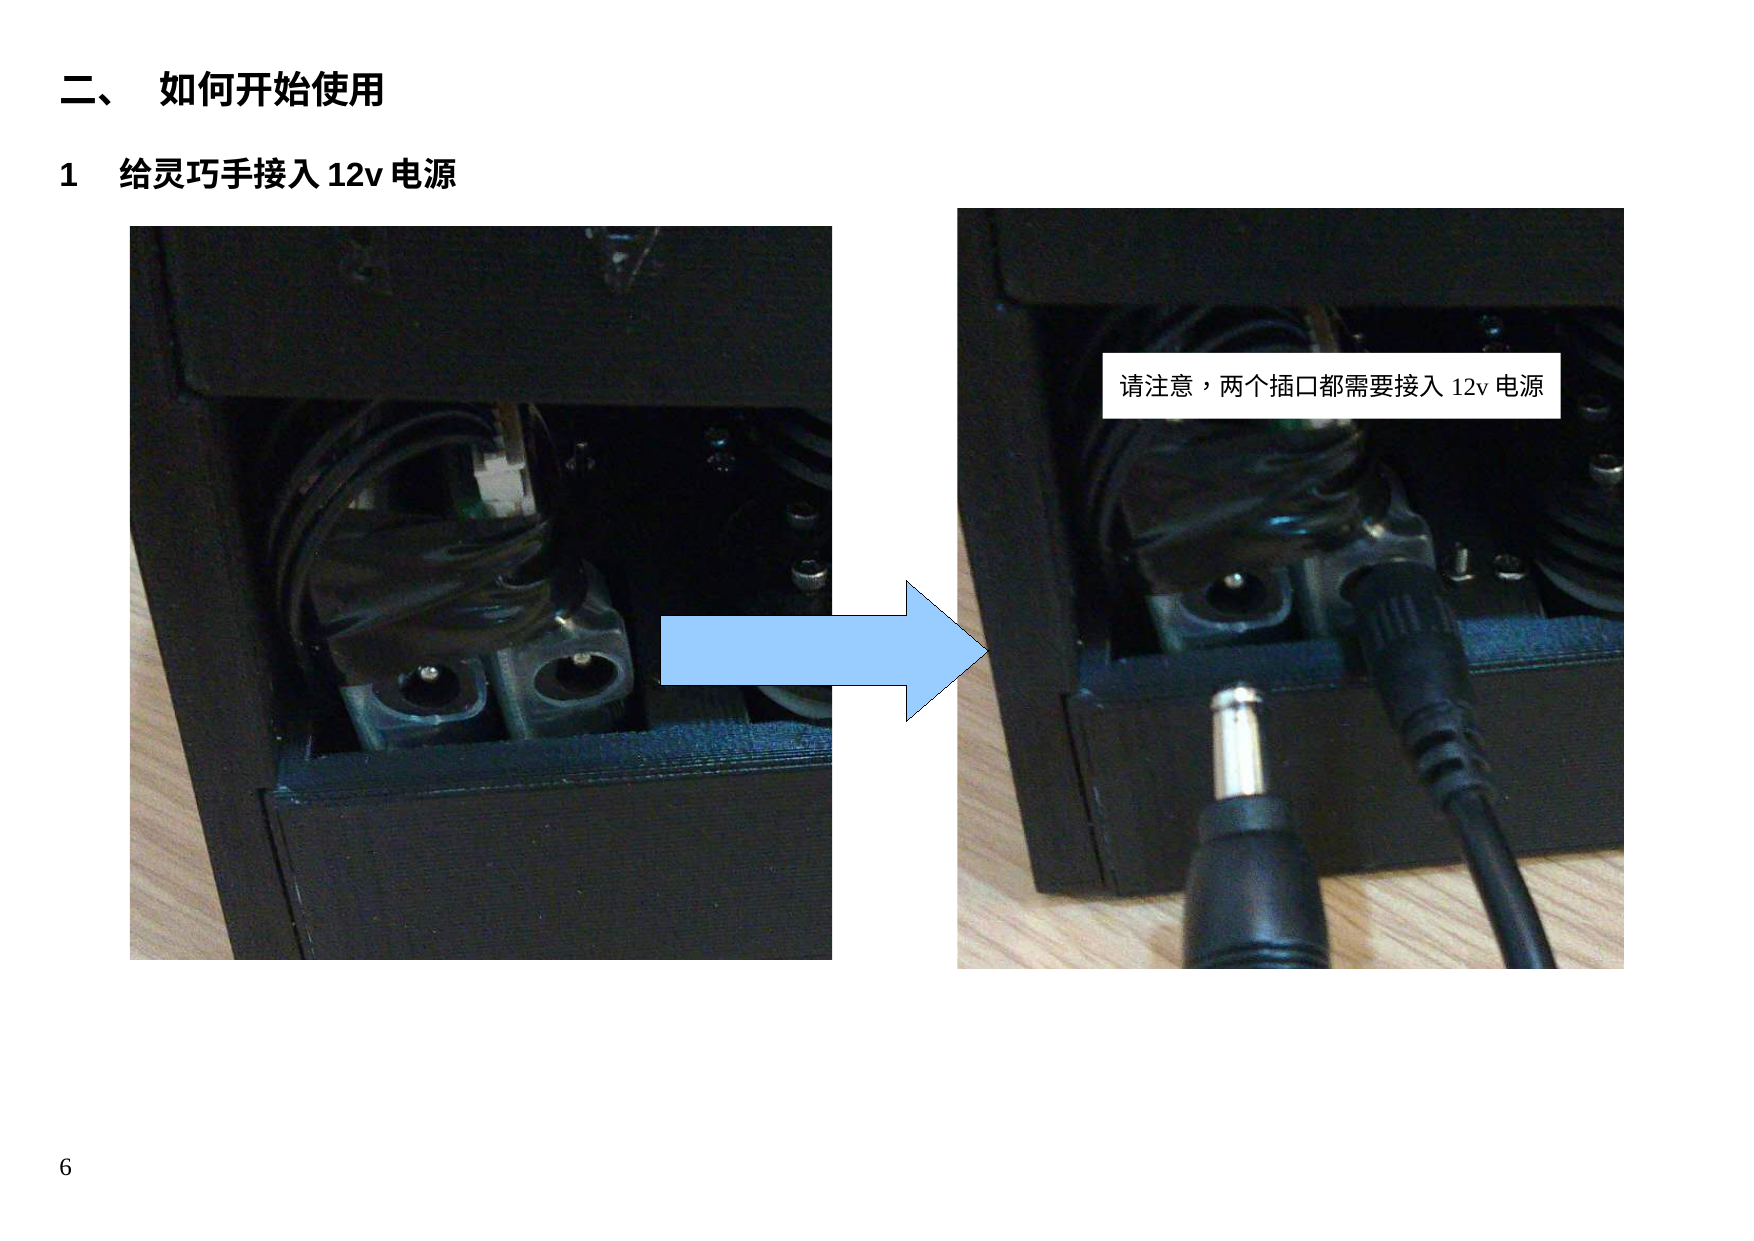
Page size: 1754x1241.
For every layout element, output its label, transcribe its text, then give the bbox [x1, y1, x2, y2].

subtitle 如何开始使用 [59, 59, 1695, 114]
picture [129, 226, 833, 960]
subtitle 给灵巧手接入12v电源 [59, 147, 1695, 196]
picture [957, 208, 1624, 969]
